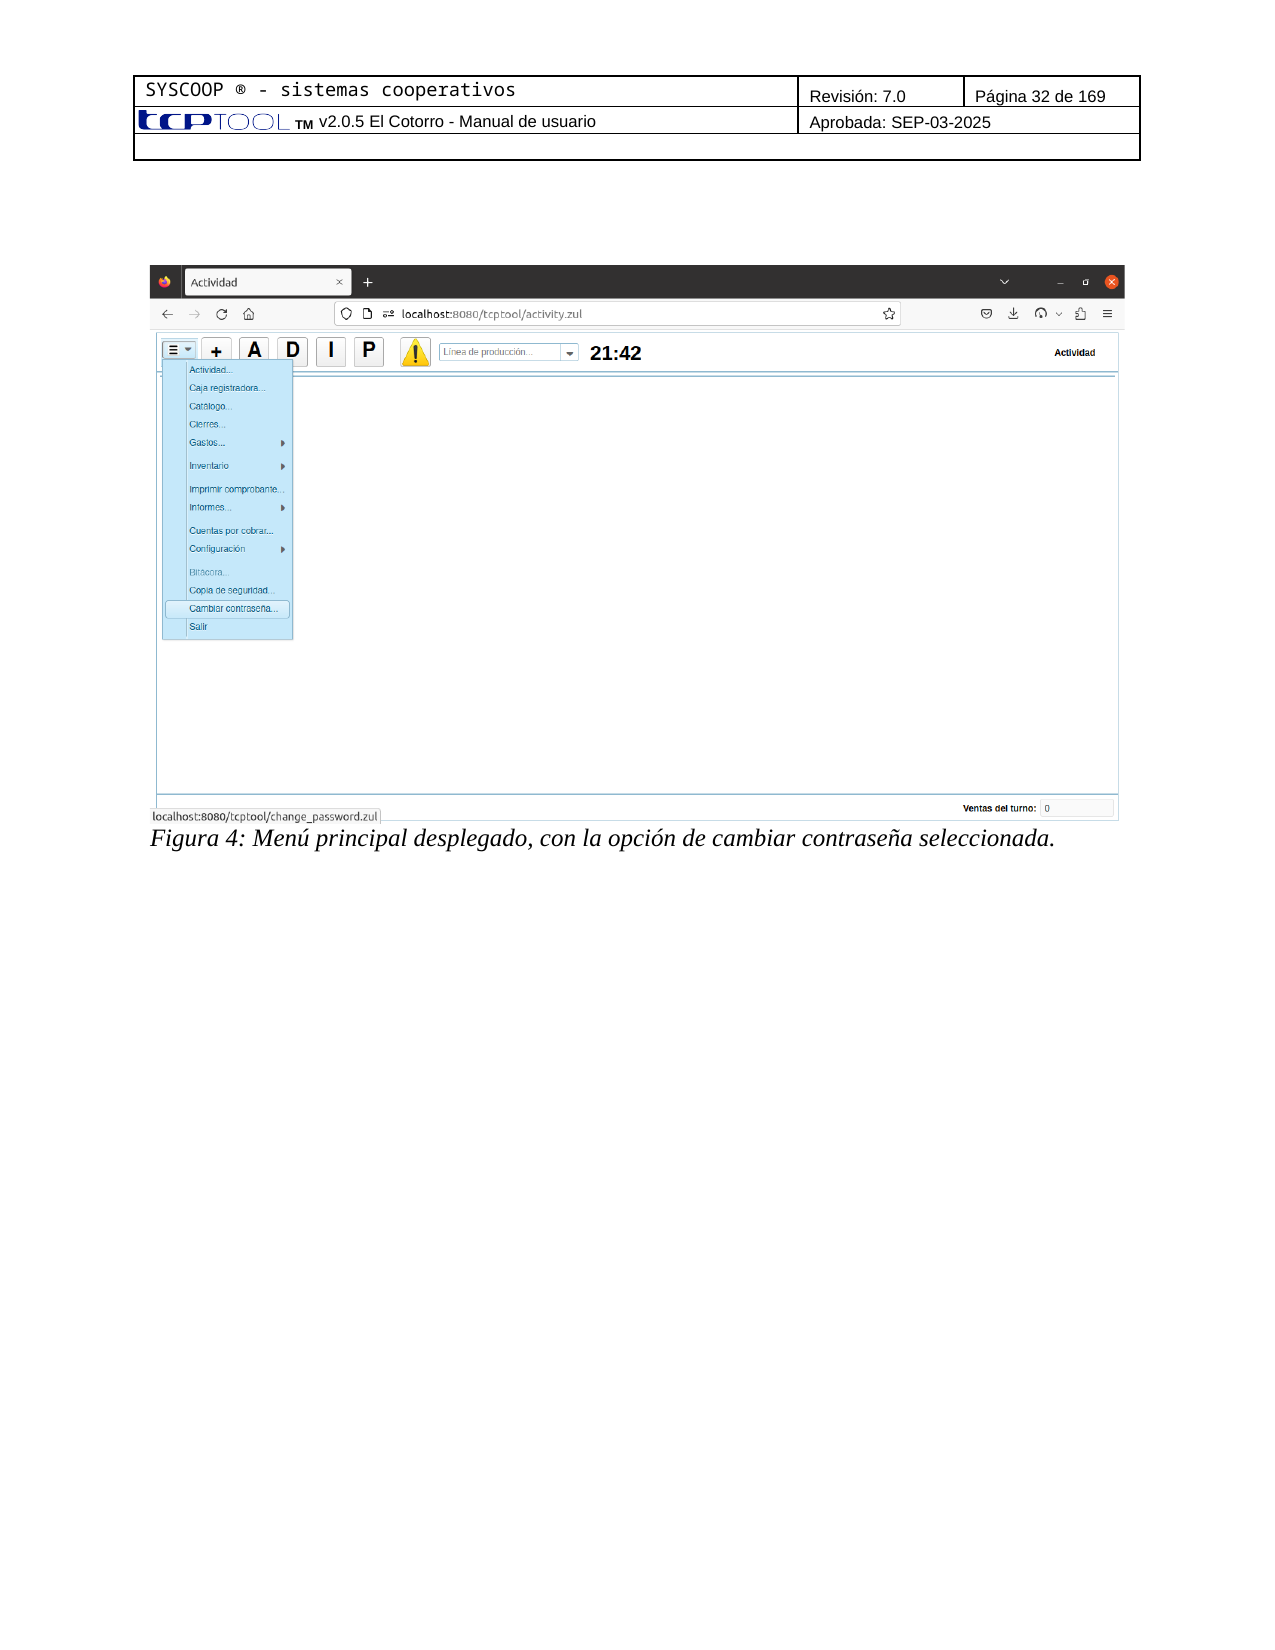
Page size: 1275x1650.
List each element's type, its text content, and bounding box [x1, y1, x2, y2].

picture [149, 265, 1125, 824]
text Figura 4: Menú principal desplegado, con la opción de cambiar contraseña seleccionada. [150, 824, 1125, 852]
picture [138, 110, 290, 130]
